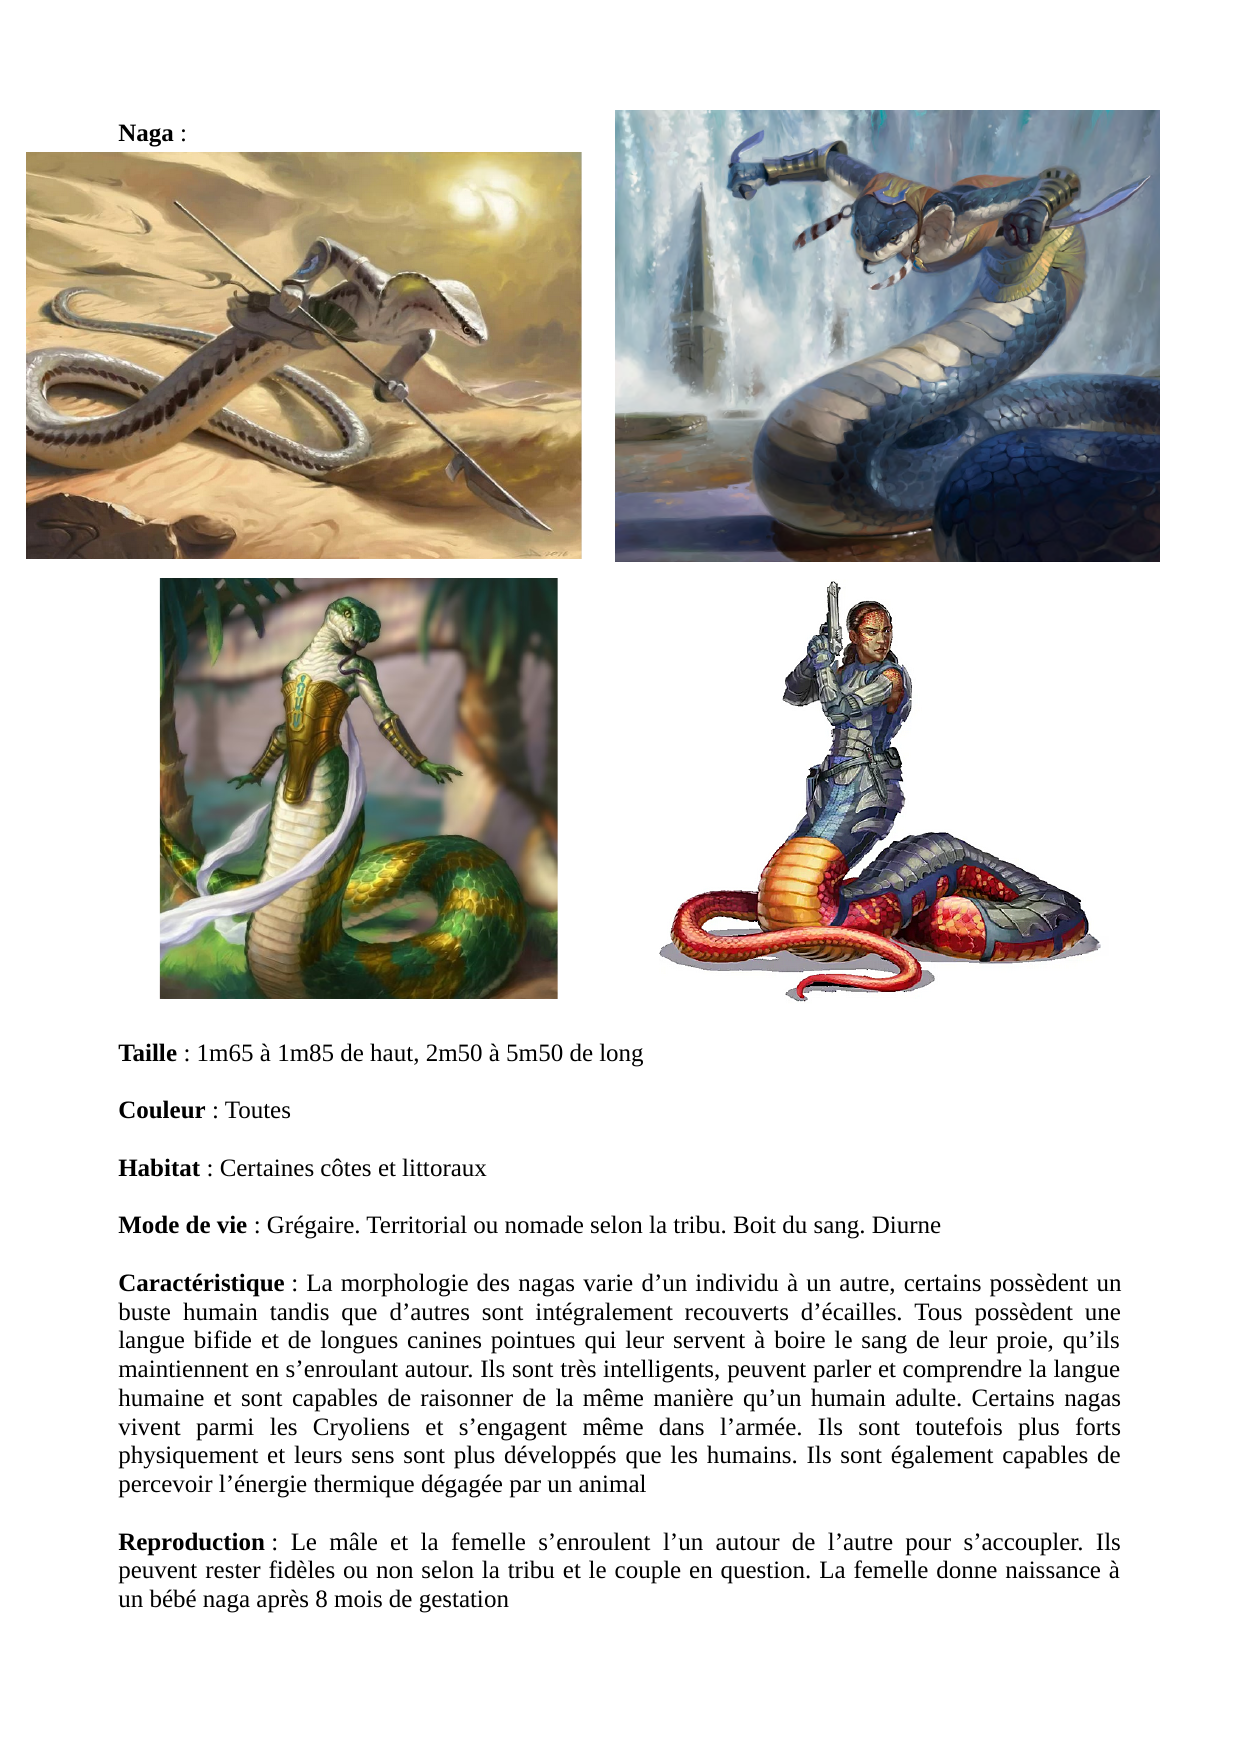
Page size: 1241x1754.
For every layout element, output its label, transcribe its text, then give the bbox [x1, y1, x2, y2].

picture [26, 152, 582, 559]
text Habitat : Certaines côtes et littoraux [118, 1153, 1122, 1182]
picture [659, 579, 1110, 1004]
text Couleur : Toutes [118, 1096, 1122, 1124]
picture [159, 578, 558, 999]
text Reproduction : Le mâle et la femelle s’enroulent l’un autour de l’autre pour s’accoupler. Ils peuvent rester fidèles ou non selon la tribu et le couple en question. La femelle donne naissance à un bébé naga après 8 mois de gestation [118, 1527, 1122, 1613]
picture [615, 110, 1160, 562]
text Naga : [118, 118, 615, 147]
text Caractéristique : La morphologie des nagas varie d’un individu à un autre, certains possèdent un buste humain tandis que d’autres sont intégralement recouverts d’écailles. Tous possèdent une langue bifide et de longues canines pointues qui leur servent à boire le sang de leur proie, qu’ils maintiennent en s’enroulant autour. Ils sont très intelligents, peuvent parler et comprendre la langue humaine et sont capables de raisonner de la même manière qu’un humain adulte. Certains nagas vivent parmi les Cryoliens et s’engagent même dans l’armée. Ils sont toutefois plus forts physiquement et leurs sens sont plus développés que les humains. Ils sont également capables de percevoir l’énergie thermique dégagée par un animal [118, 1268, 1122, 1498]
text Taille : 1m65 à 1m85 de haut, 2m50 à 5m50 de long [118, 1038, 1122, 1067]
text Mode de vie : Grégaire. Territorial ou nomade selon la tribu. Boit du sang. Diurne [118, 1211, 1122, 1239]
